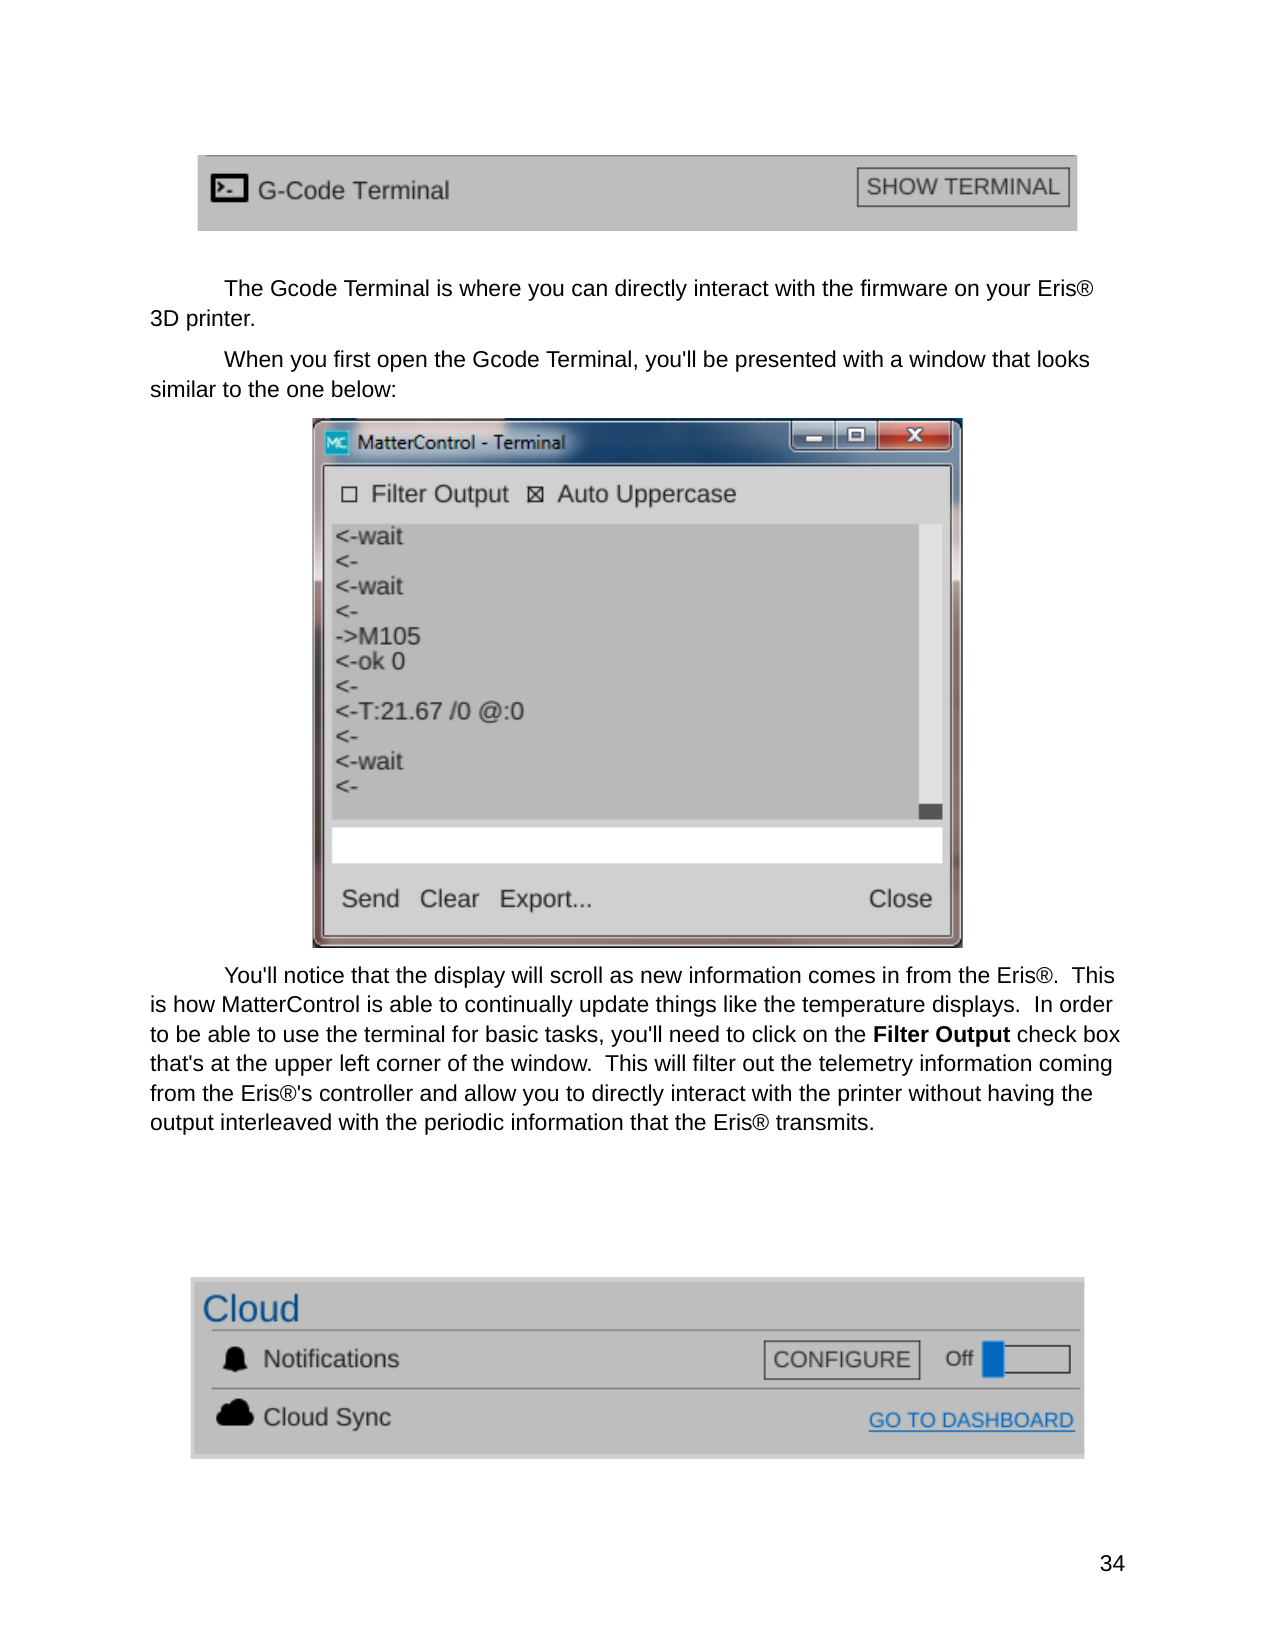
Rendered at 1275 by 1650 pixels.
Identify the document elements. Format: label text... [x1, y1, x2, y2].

text When you first open the Gcode Terminal, you'll be presented with a window that looks similar to the one below: [150, 347, 1125, 402]
text The Gcode Terminal is where you can directly interact with the firmware on your Eris® 3D printer. [150, 276, 1125, 331]
picture [190, 1277, 1085, 1459]
picture [312, 418, 963, 948]
picture [197, 155, 1078, 231]
text You'll notice that the display will scroll as new information comes in from the Eris®. This is how MatterControl is able to continually update things like the temperature displays. In order to be able to use the terminal for basic tasks, you'll need to click on the Filter Output check box that's at the upper left corner of the window. This will filter out the telemetry information coming from the Eris®'s controller and allow you to directly interact with the printer without having the output interleaved with the periodic information that the Eris® transmits. [150, 963, 1125, 1135]
